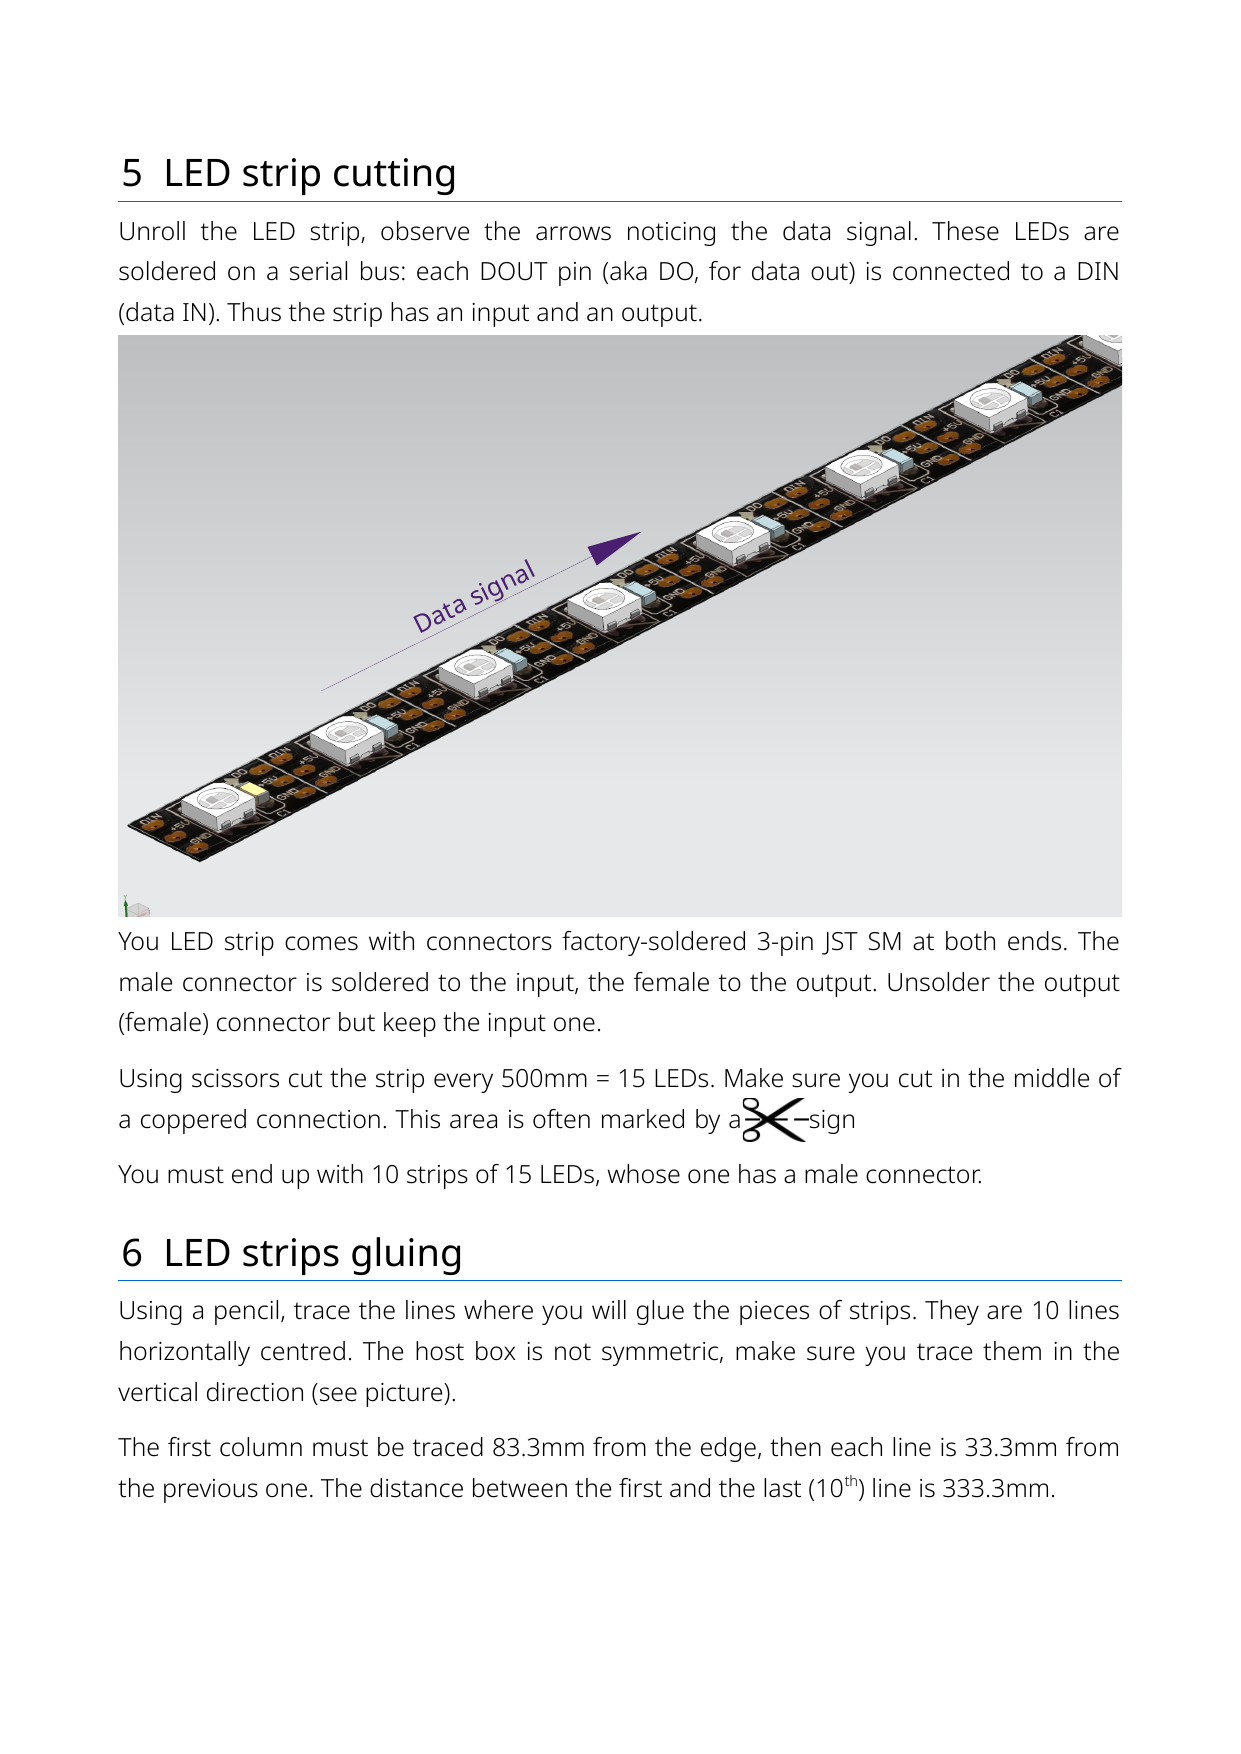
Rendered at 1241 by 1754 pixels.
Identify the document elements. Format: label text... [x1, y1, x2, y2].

text The first column must be traced 83.3mm from the edge, then each line is 33.3mm from the previous one. The distance between the first and the last (10th) line is 333.3mm. [118, 1430, 1122, 1505]
picture [742, 1098, 809, 1142]
text You must end up with 10 strips of 15 LEDs, whose one has a male connector. [118, 1157, 1122, 1191]
subtitle LED strips gluing [118, 1223, 1122, 1280]
text Using scissors cut the strip every 500mm = 15 LEDs. Make sure you cut in the middle of a coppered connection. This area is often marked by a sign [118, 1061, 1122, 1135]
text Unroll the LED strip, observe the arrows noticing the data signal. These LEDs are soldered on a serial bus: each DOUT pin (aka DO, for data out) is connected to a DIN (data IN). Thus the strip has an input and an output. [118, 213, 1122, 329]
text You LED strip comes with connectors factory-soldered 3-pin JST SM at both ends. The male connector is soldered to the input, the female to the output. Unsolder the output (female) connector but keep the input one. [118, 917, 1122, 1039]
picture [118, 335, 1123, 917]
text Using a pencil, trace the lines where you will glue the pieces of strips. They are 10 lines horizontally centred. The host box is not symmetric, make sure you trace them in the vertical direction (see picture). [118, 1293, 1122, 1408]
subtitle LED strip cutting [118, 143, 1122, 201]
